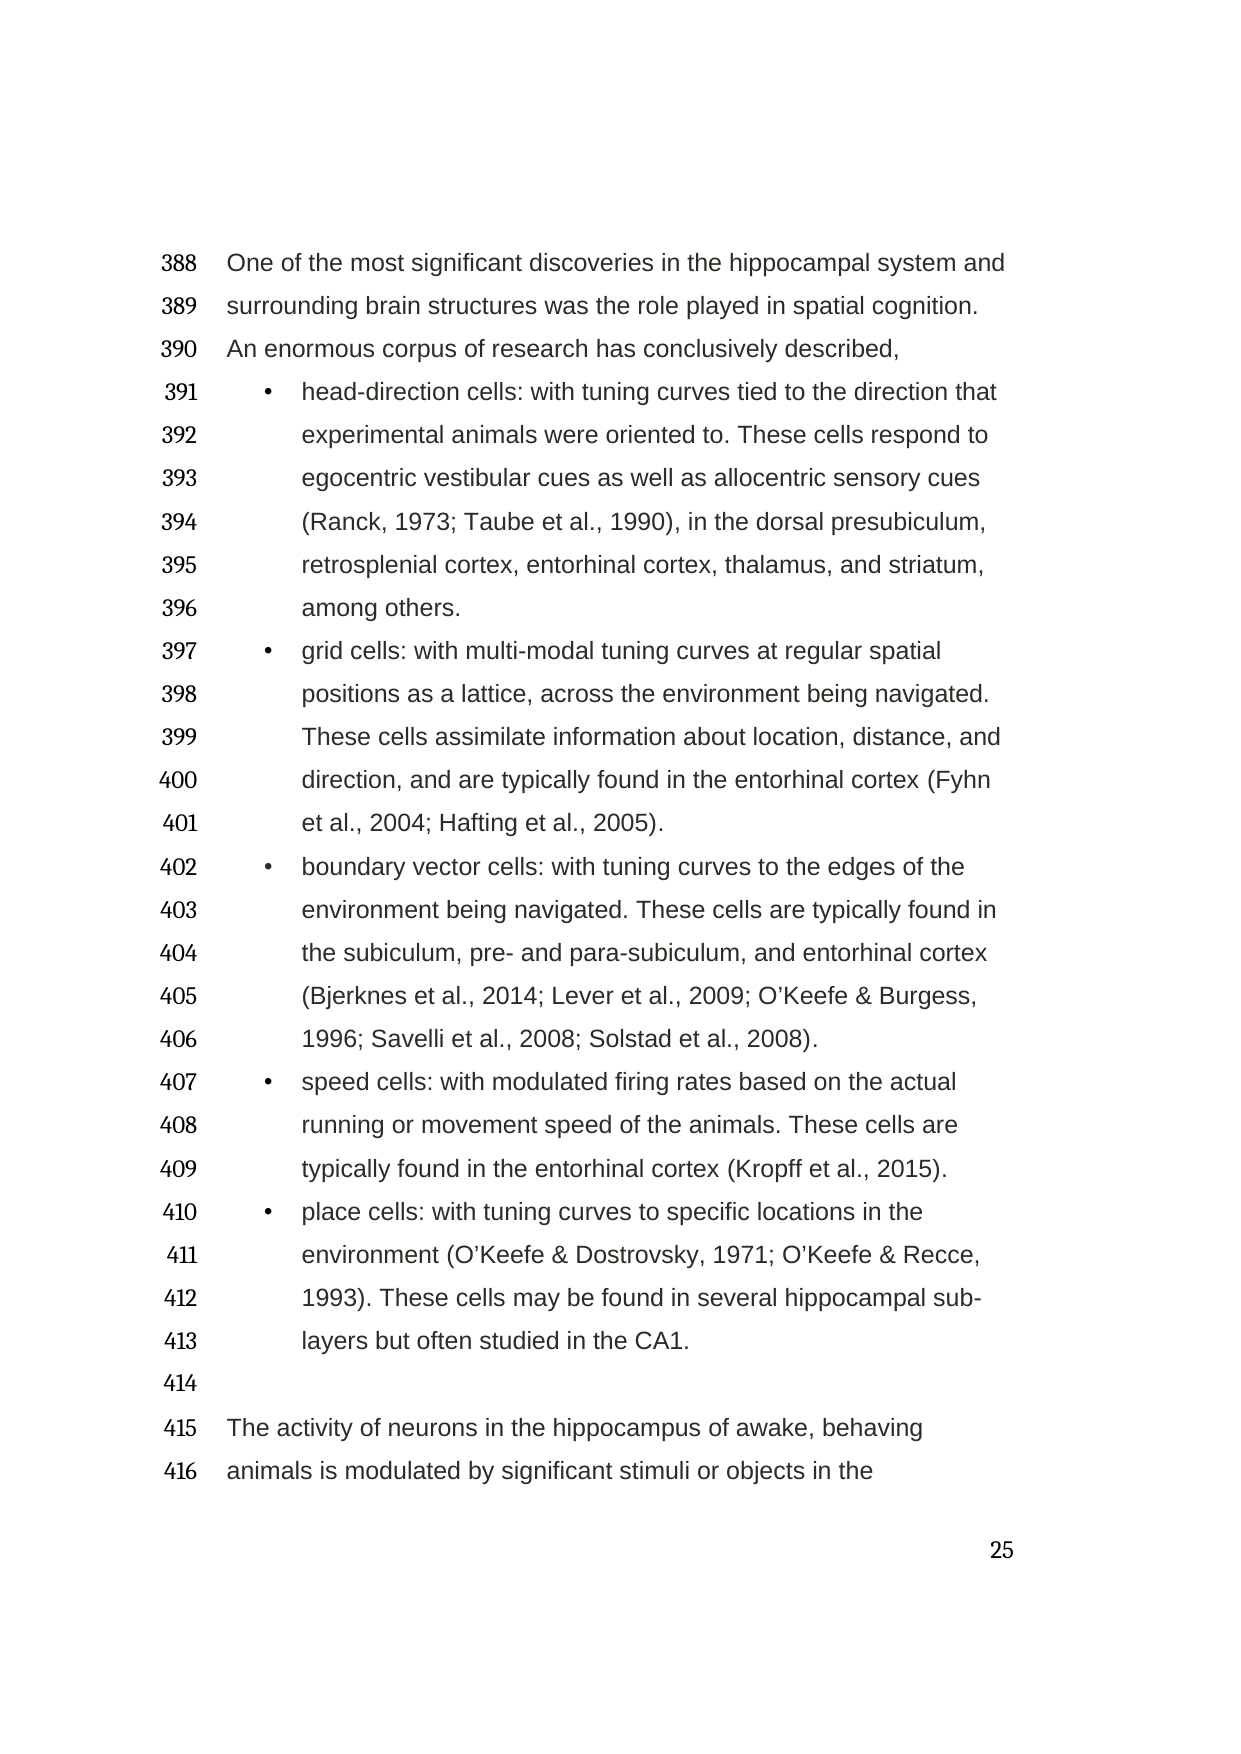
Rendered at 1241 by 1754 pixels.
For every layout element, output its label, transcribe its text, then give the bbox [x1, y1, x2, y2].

list boundary vector cells: with tuning curves to the edges of the environment being navigated. These cells are typically found in the subiculum, pre- and para-subiculum, and entorhinal cortex (Bjerknes et al., 2014; Lever et al., 2009; O’Keefe & Burgess, 1996; Savelli et al., 2008; Solstad et al., 2008)⁠. [264, 852, 1014, 1053]
text One of the most significant discoveries in the hippocampal system and surrounding brain structures was the role played in spatial cognition. An enormous corpus of research has conclusively described, [226, 248, 1014, 363]
list speed cells: with modulated firing rates based on the actual running or movement speed of the animals. These cells are typically found in the entorhinal cortex (Kropff et al., 2015)⁠. [264, 1067, 1014, 1182]
text The activity of neurons in the hippocampus of awake, behaving animals is modulated by significant stimuli or objects in the [226, 1412, 1014, 1484]
list place cells: with tuning curves to specific locations in the environment (O’Keefe & Dostrovsky, 1971; O’Keefe & Recce, 1993)⁠. These cells may be found in several hippocampal sub-layers but often studied in the CA1. [264, 1197, 1014, 1355]
list head-direction cells: with tuning curves tied to the direction that experimental animals were oriented to. These cells respond to egocentric vestibular cues as well as allocentric sensory cues (Ranck, 1973; Taube et al., 1990)⁠, in the dorsal presubiculum, retrosplenial cortex, entorhinal cortex, thalamus, and striatum, among others. [264, 377, 1014, 621]
list grid cells: with multi-modal tuning curves at regular spatial positions as a lattice, across the environment being navigated. These cells assimilate information about location, distance, and direction, and are typically found in the entorhinal cortex (Fyhn et al., 2004; Hafting et al., 2005)⁠. [264, 636, 1014, 837]
